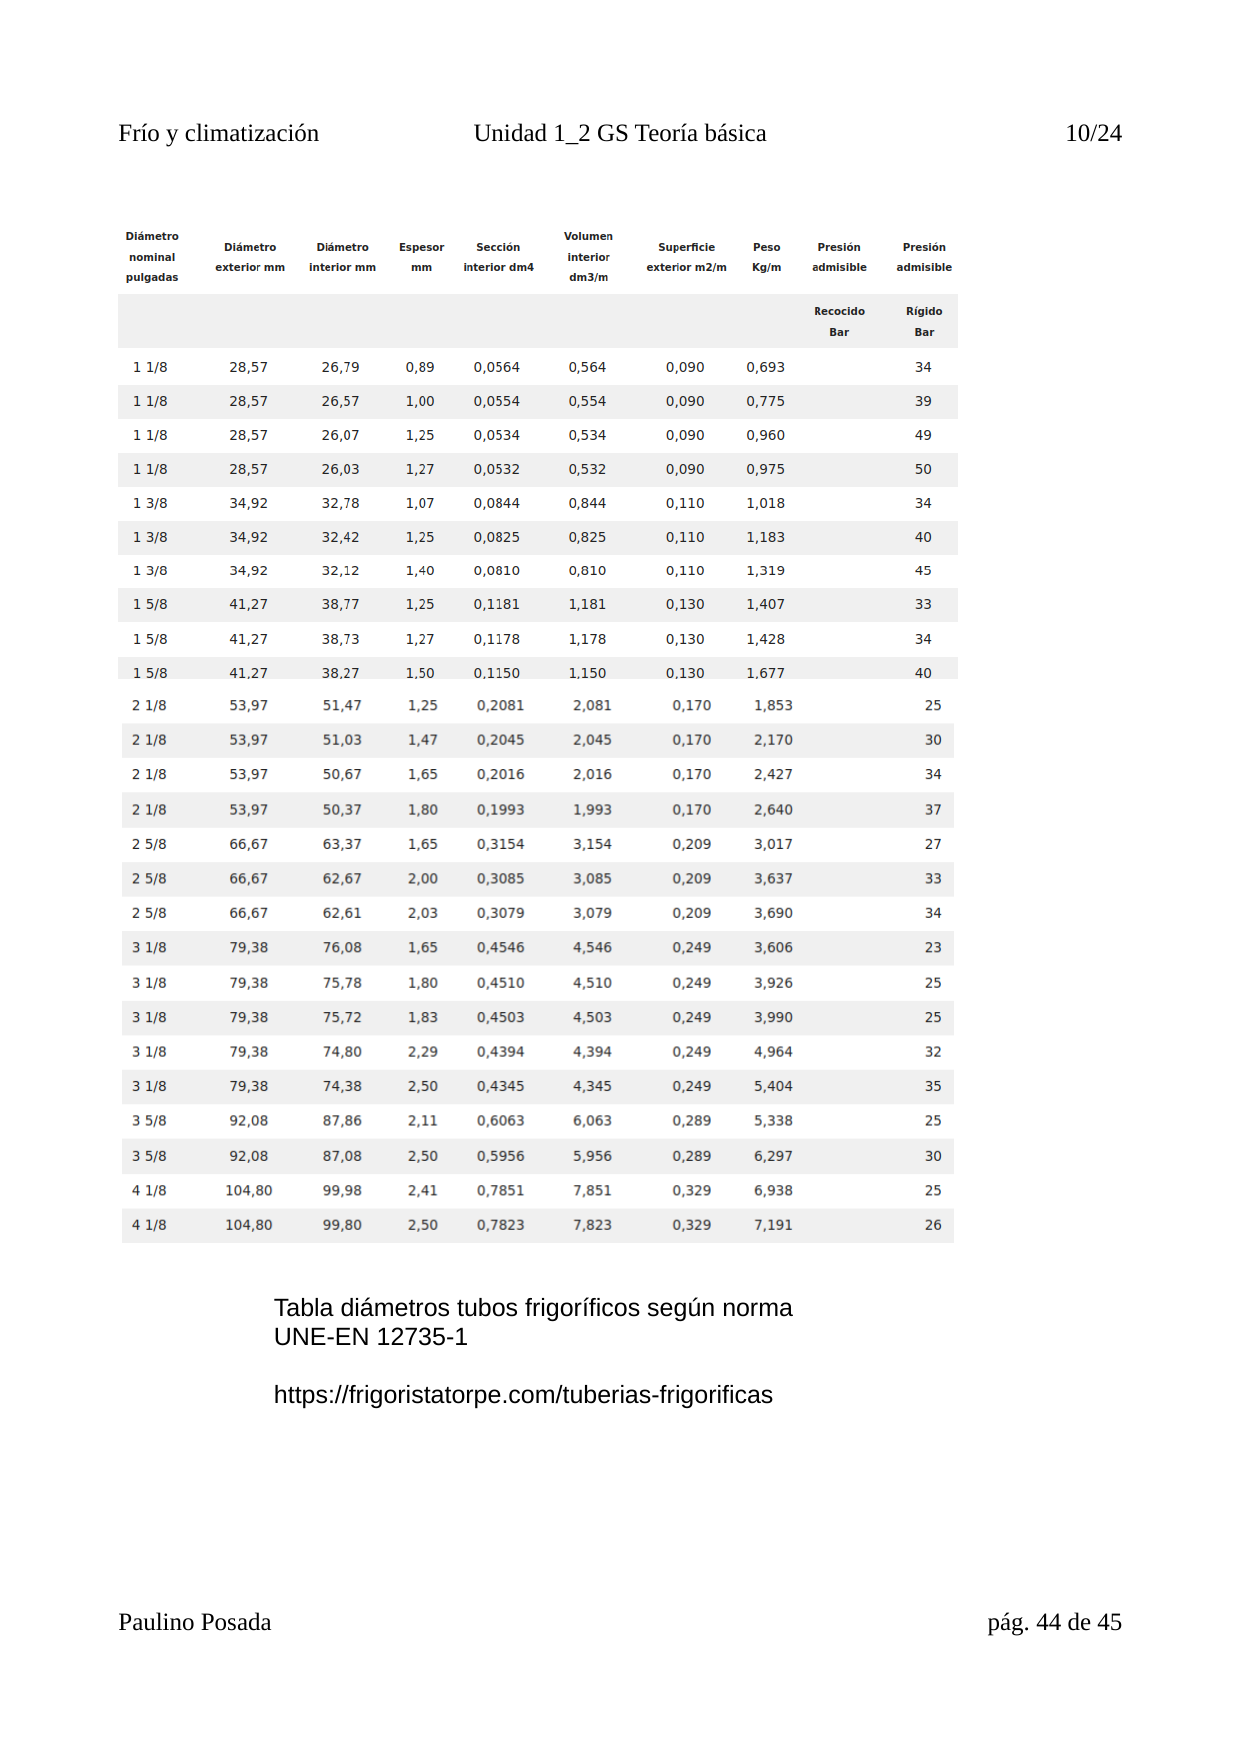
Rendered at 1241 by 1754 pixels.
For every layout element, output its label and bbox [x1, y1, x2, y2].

picture [118, 351, 958, 679]
picture [122, 689, 954, 1244]
picture [118, 231, 958, 348]
